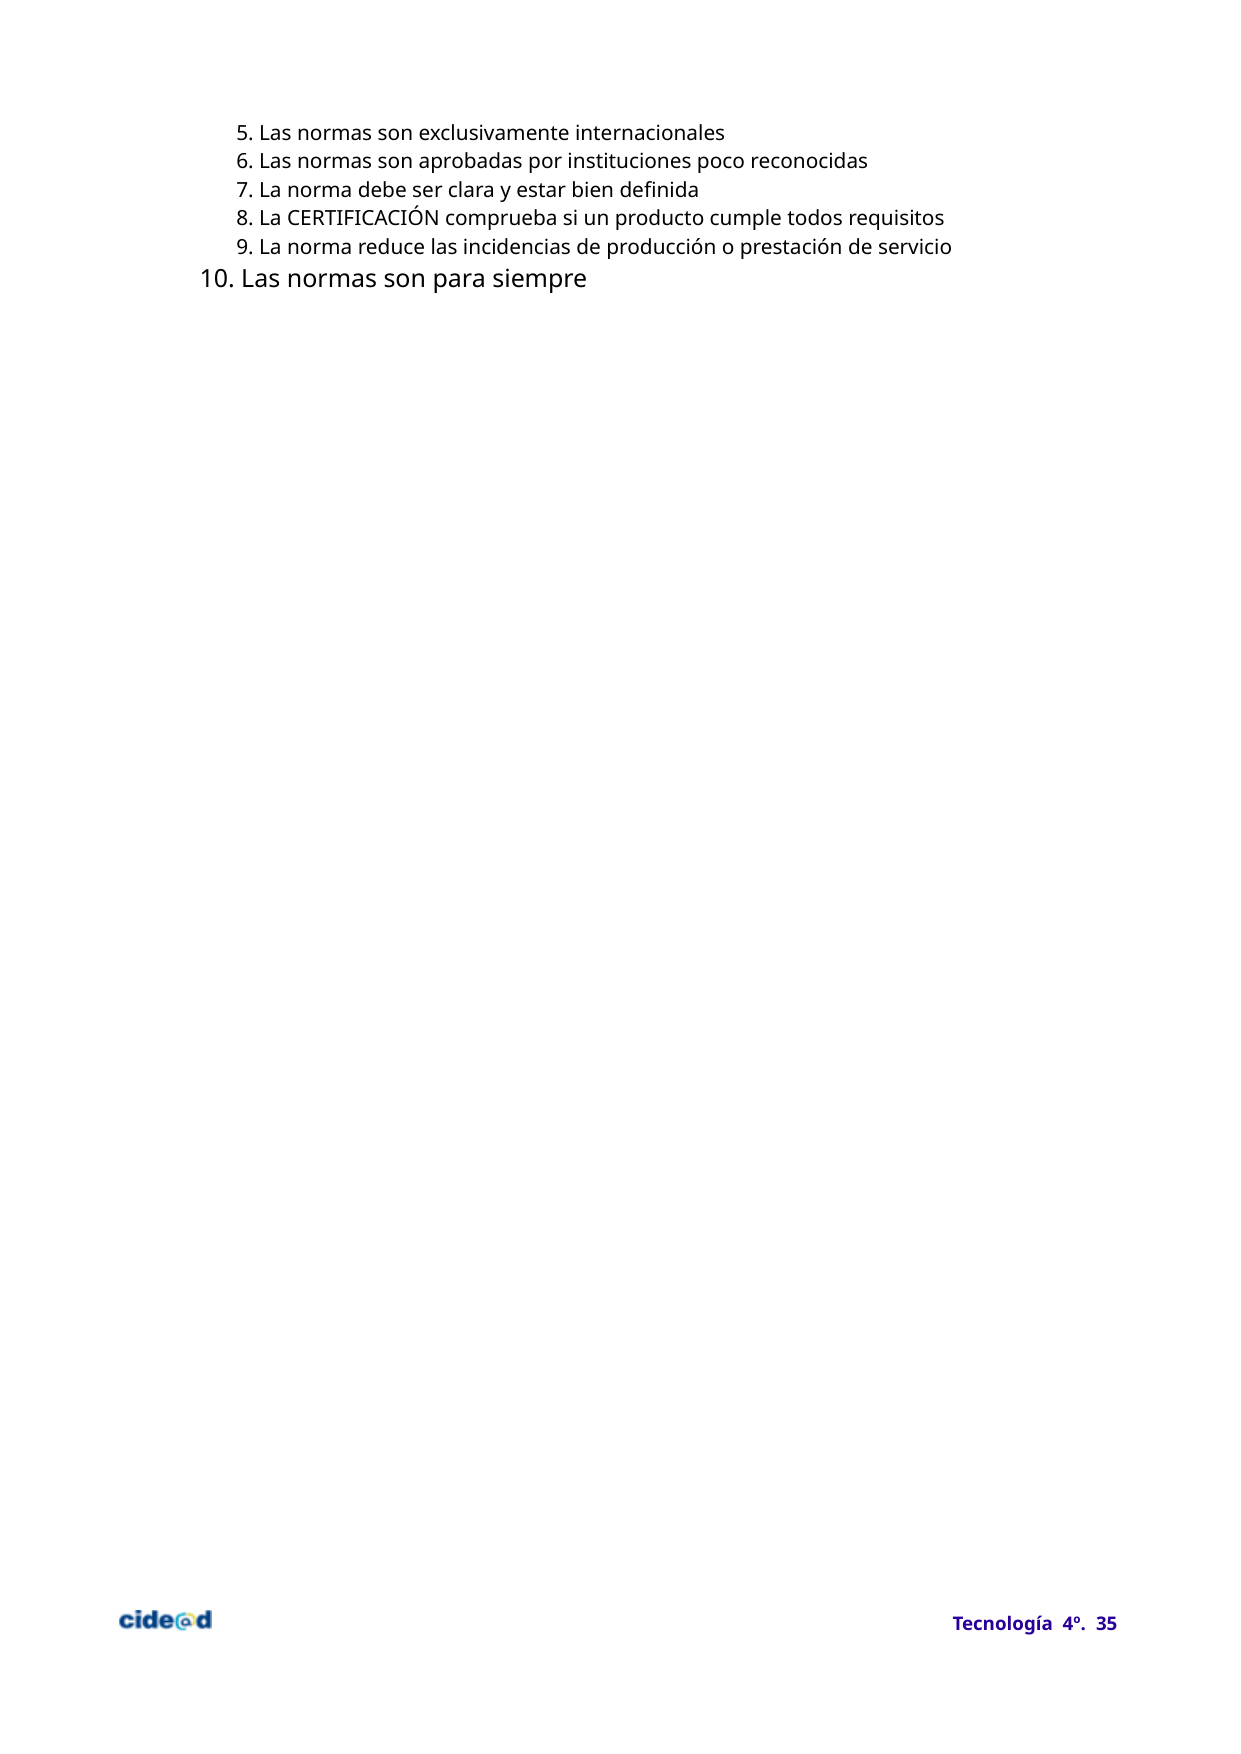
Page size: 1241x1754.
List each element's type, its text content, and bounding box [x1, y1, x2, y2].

list 5. Las normas son exclusivamente internacionales [231, 118, 1122, 147]
list 6. Las normas son aprobadas por instituciones poco reconocidas [231, 147, 1122, 175]
list 8. La CERTIFICACIÓN comprueba si un producto cumple todos requisitos [231, 203, 1122, 232]
list 7. La norma debe ser clara y estar bien definida [231, 175, 1122, 203]
list 9. La norma reduce las incidencias de producción o prestación de servicio [231, 232, 1122, 260]
list 10. Las normas son para siempre [118, 260, 1122, 294]
picture [118, 1610, 212, 1632]
